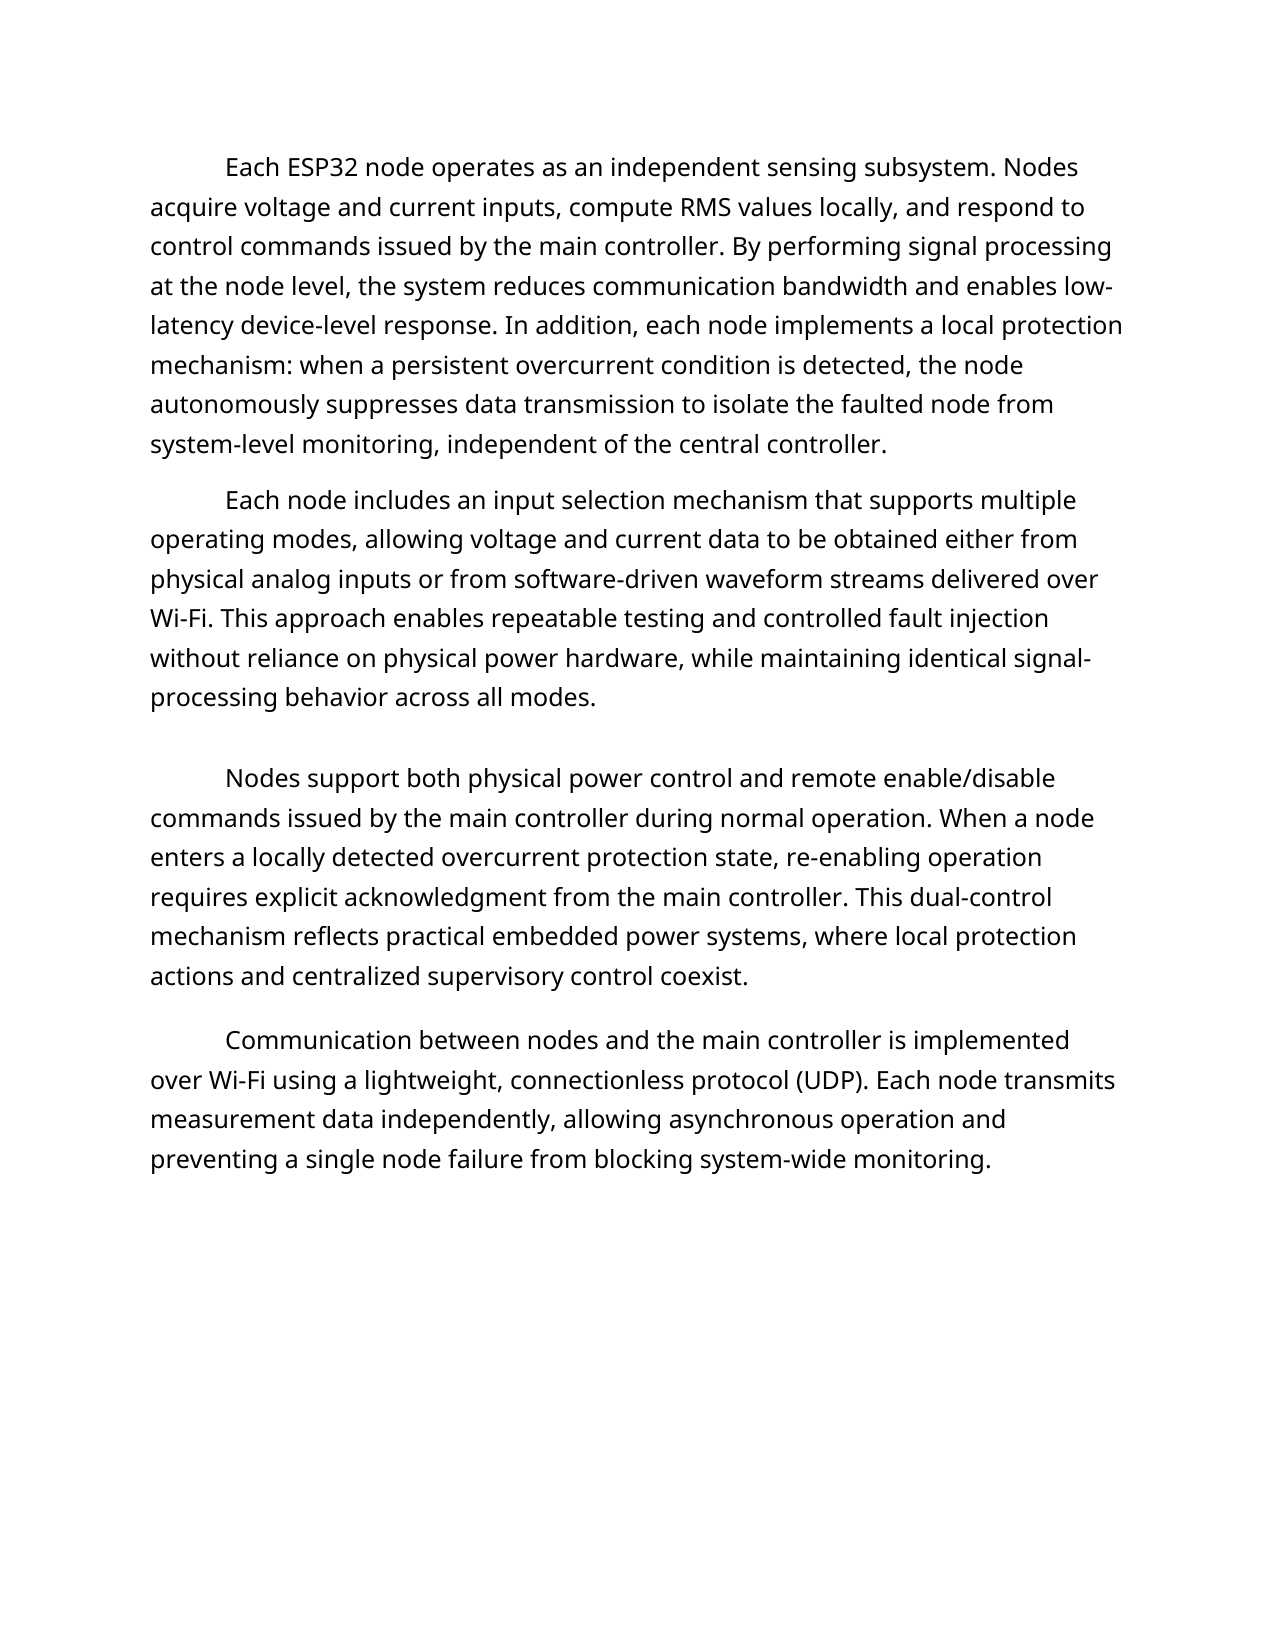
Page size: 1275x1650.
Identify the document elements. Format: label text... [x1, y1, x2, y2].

text Nodes support both physical power control and remote enable/disable commands issued by the main controller during normal operation. When a node enters a locally detected overcurrent protection state, re-enabling operation requires explicit acknowledgment from the main controller. This dual-control mechanism reflects practical embedded power systems, where local protection actions and centralized supervisory control coexist. [150, 761, 1125, 992]
text Each ESP32 node operates as an independent sensing subsystem. Nodes acquire voltage and current inputs, compute RMS values locally, and respond to control commands issued by the main controller. By performing signal processing at the node level, the system reduces communication bandwidth and enables low-latency device-level response. In addition, each node implements a local protection mechanism: when a persistent overcurrent condition is detected, the node autonomously suppresses data transmission to isolate the faulted node from system-level monitoring, independent of the central controller. [150, 150, 1125, 460]
text Communication between nodes and the main controller is implemented over Wi-Fi using a lightweight, connectionless protocol (UDP). Each node transmits measurement data independently, allowing asynchronous operation and preventing a single node failure from blocking system-wide monitoring. [150, 1023, 1125, 1175]
text Each node includes an input selection mechanism that supports multiple operating modes, allowing voltage and current data to be obtained either from physical analog inputs or from software-driven waveform streams delivered over Wi-Fi. This approach enables repeatable testing and controlled fault injection without reliance on physical power hardware, while maintaining identical signal-processing behavior across all modes. [150, 482, 1125, 714]
